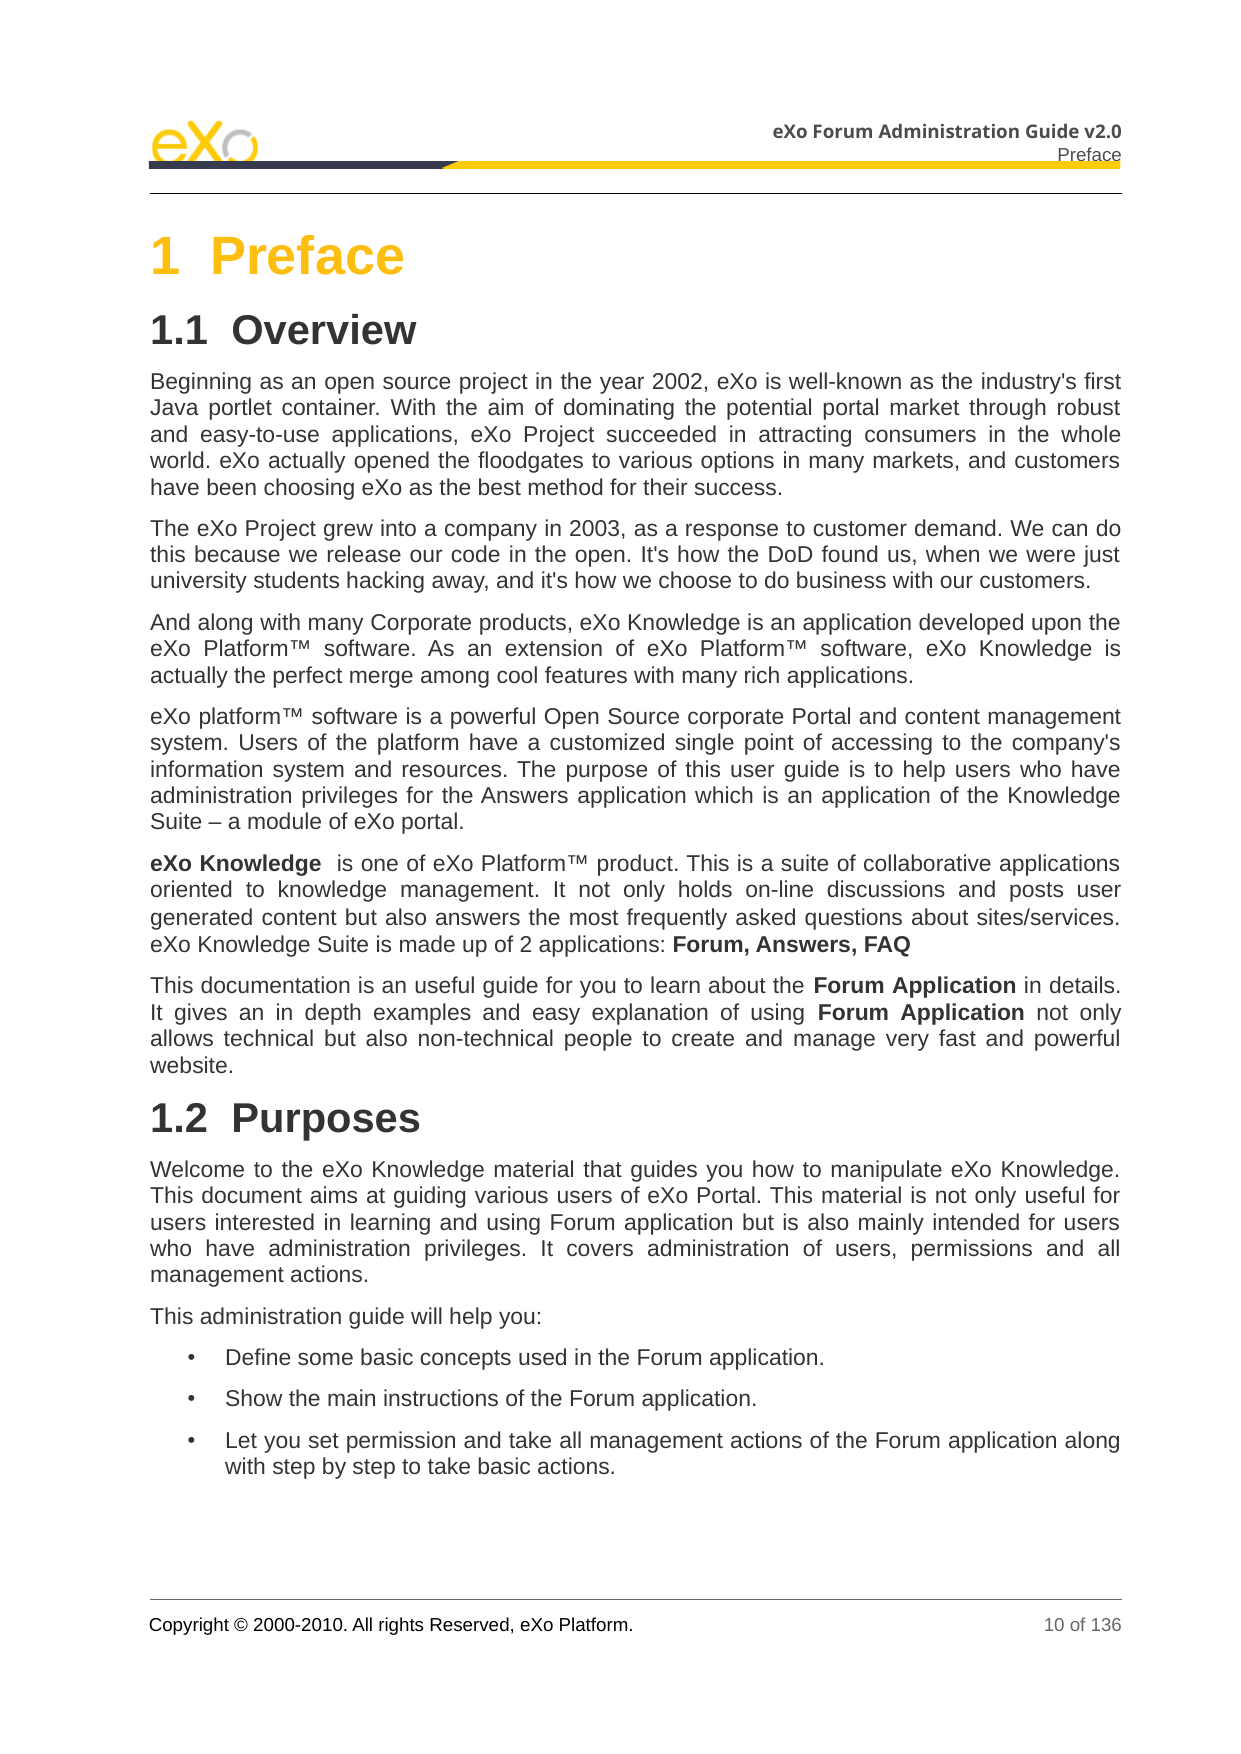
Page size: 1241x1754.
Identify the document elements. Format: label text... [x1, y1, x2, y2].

subtitle Preface [150, 223, 1122, 286]
subtitle Purposes [150, 1093, 1122, 1141]
text This documentation is an useful guide for you to learn about the Forum Application in details. It gives an in depth examples and easy explanation of using Forum Application not only allows technical but also non-technical people to create and manage very fast and powerful website. [150, 972, 1122, 1078]
list Define some basic concepts used in the Forum application. [187, 1344, 1122, 1370]
picture [148, 120, 1121, 169]
list Let you set permission and take all management actions of the Forum application along with step by step to take basic actions. [187, 1427, 1122, 1479]
subtitle Overview [150, 305, 1122, 353]
text Welcome to the eXo Knowledge material that guides you how to manipulate eXo Knowledge. This document aims at guiding various users of eXo Portal. This material is not only useful for users interested in learning and using Forum application but is also mainly intended for users who have administration privileges. It covers administration of users, permissions and all management actions. [150, 1156, 1122, 1288]
text And along with many Corporate products, eXo Knowledge is an application developed upon the eXo Platform™ software. As an extension of eXo Platform™ software, eXo Knowledge is actually the perfect merge among cool features with many rich applications. [150, 609, 1122, 688]
text eXo Knowledge is one of eXo Platform™ product. This is a suite of collaborative applications oriented to knowledge management. It not only holds on-line discussions and posts user generated content but also answers the most frequently asked questions about sites/services. eXo Knowledge Suite is made up of 2 applications: Forum, Answers, FAQ [150, 850, 1122, 957]
text The eXo Project grew into a company in 2003, as a response to customer demand. We can do this because we release our code in the open. It's how the DoD found us, when we were just university students hacking away, and it's how we choose to do business with our customers. [150, 515, 1122, 594]
list Show the main instructions of the Forum application. [187, 1385, 1122, 1412]
text This administration guide will help you: [150, 1303, 1122, 1329]
text eXo platform™ software is a powerful Open Source corporate Portal and content management system. Users of the platform have a customized single point of accessing to the company's information system and resources. The purpose of this user guide is to help users who have administration privileges for the Answers application which is an application of the Knowledge Suite – a module of eXo portal. [150, 703, 1122, 835]
text Beginning as an open source project in the year 2002, eXo is well-known as the industry's first Java portlet container. With the aim of dominating the potential portal market through robust and easy-to-use applications, eXo Project succeeded in attracting consumers in the whole world. eXo actually opened the floodgates to various options in many markets, and customers have been choosing eXo as the best method for their success. [150, 368, 1122, 500]
